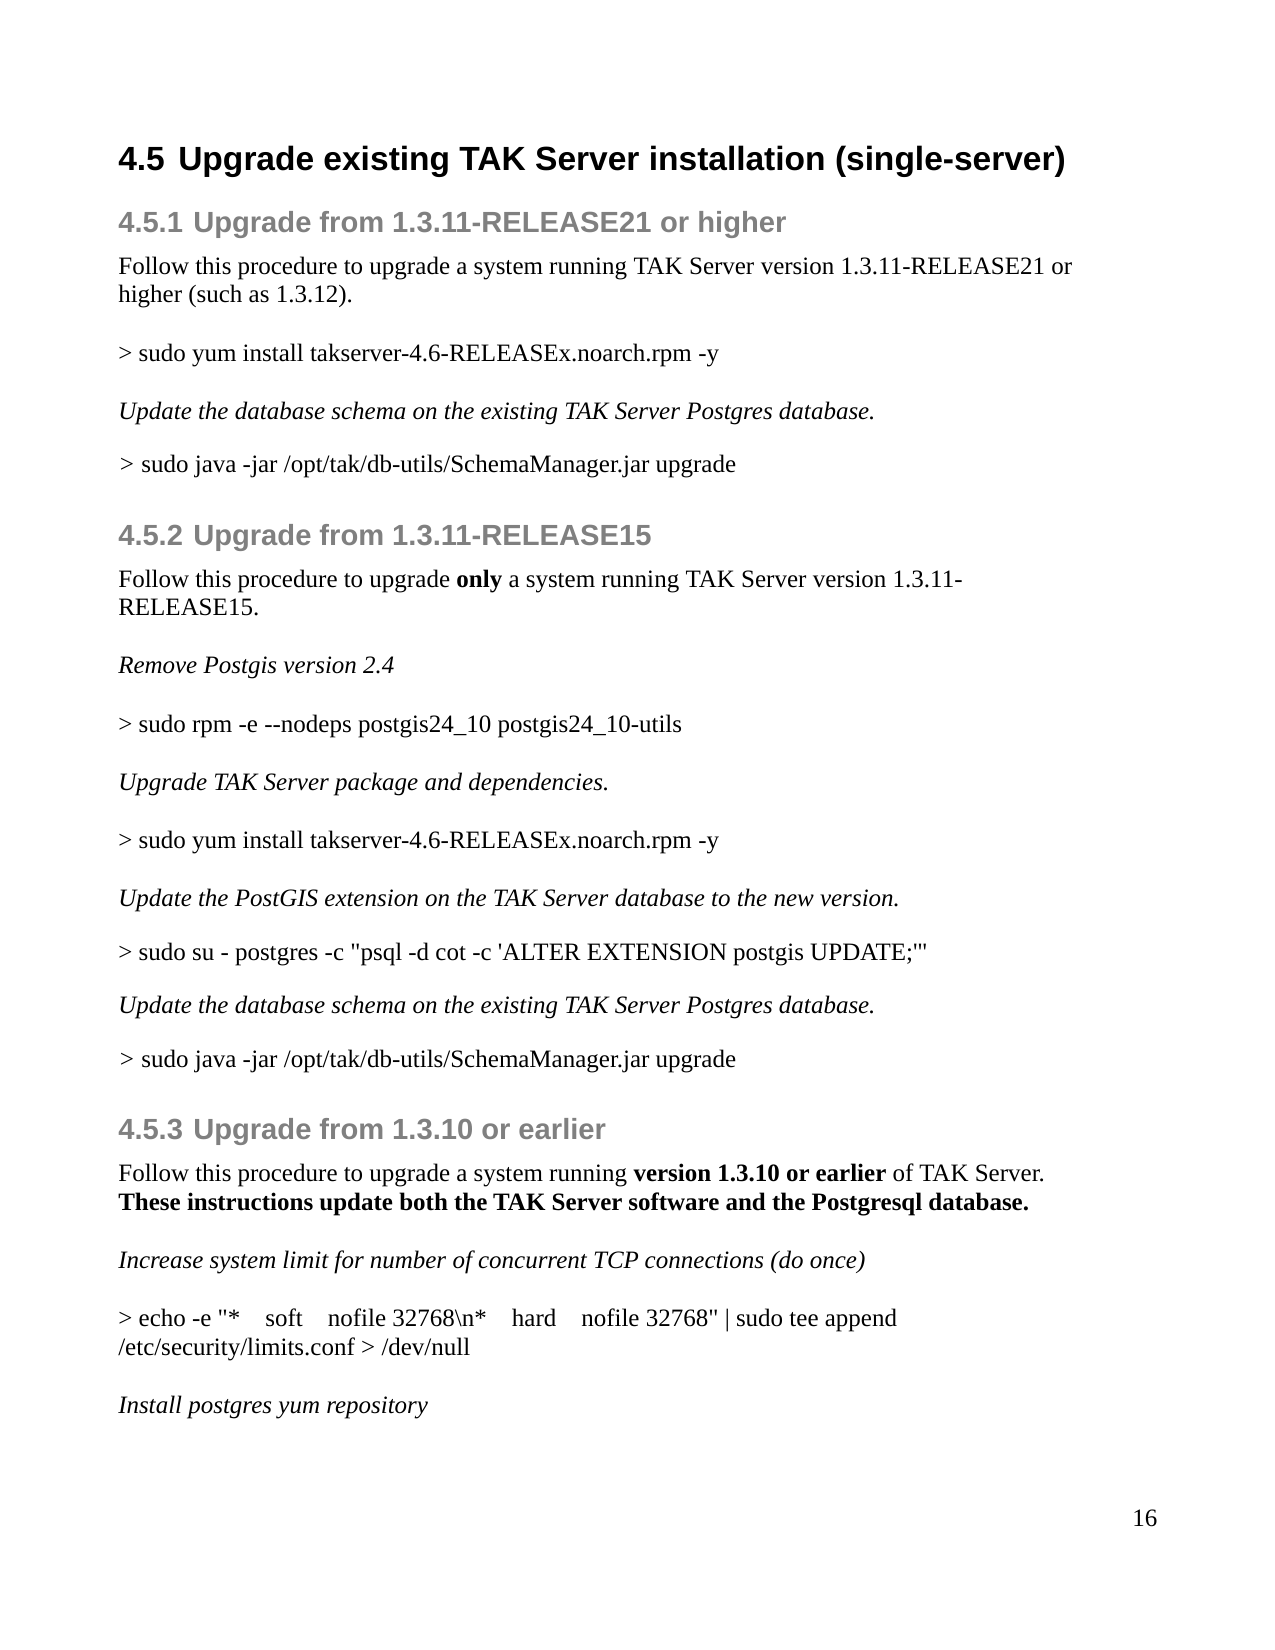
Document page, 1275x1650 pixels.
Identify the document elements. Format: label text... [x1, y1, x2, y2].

text Remove Postgis version 2.4 [118, 651, 1098, 679]
text > sudo yum install takserver-4.6-RELEASEx.noarch.rpm -y [118, 338, 1098, 366]
text > sudo yum install takserver-4.6-RELEASEx.noarch.rpm -y [118, 825, 1098, 854]
subtitle Upgrade from 1.3.11-RELEASE21 or higher [118, 205, 1157, 238]
text Update the database schema on the existing TAK Server Postgres database. [118, 396, 1098, 425]
text > echo -e "* soft nofile 32768\n* hard nofile 32768" | sudo tee append /etc/security/limits.conf > /dev/null [118, 1303, 1098, 1361]
text > sudo java -jar /opt/tak/db-utils/SchemaManager.jar upgrade [118, 1044, 1098, 1073]
text Install postgres yum repository [118, 1391, 1098, 1419]
text > sudo su - postgres -c "psql -d cot -c 'ALTER EXTENSION postgis UPDATE;'" [118, 937, 1098, 966]
text Update the database schema on the existing TAK Server Postgres database. [118, 991, 1098, 1019]
text Update the PostGIS extension on the TAK Server database to the new version. [118, 883, 1098, 912]
text > sudo rpm -e --nodeps postgis24_10 postgis24_10-utils [118, 709, 1098, 738]
text Follow this procedure to upgrade a system running version 1.3.10 or earlier of TAK Server. These instructions update both the TAK Server software and the Postgresql database. [118, 1158, 1098, 1216]
text Increase system limit for number of concurrent TCP connections (do once) [118, 1245, 1098, 1274]
text > sudo java -jar /opt/tak/db-utils/SchemaManager.jar upgrade [118, 449, 1098, 478]
text Follow this procedure to upgrade a system running TAK Server version 1.3.11-RELEASE21 or higher (such as 1.3.12). [118, 251, 1098, 308]
text Upgrade TAK Server package and dependencies. [118, 767, 1098, 796]
subtitle Upgrade from 1.3.10 or earlier [118, 1112, 1157, 1146]
text Follow this procedure to upgrade only a system running TAK Server version 1.3.11-RELEASE15. [118, 564, 1098, 621]
subtitle Upgrade from 1.3.11-RELEASE15 [118, 518, 1157, 551]
subtitle Upgrade existing TAK Server installation (single-server) [118, 139, 1157, 178]
